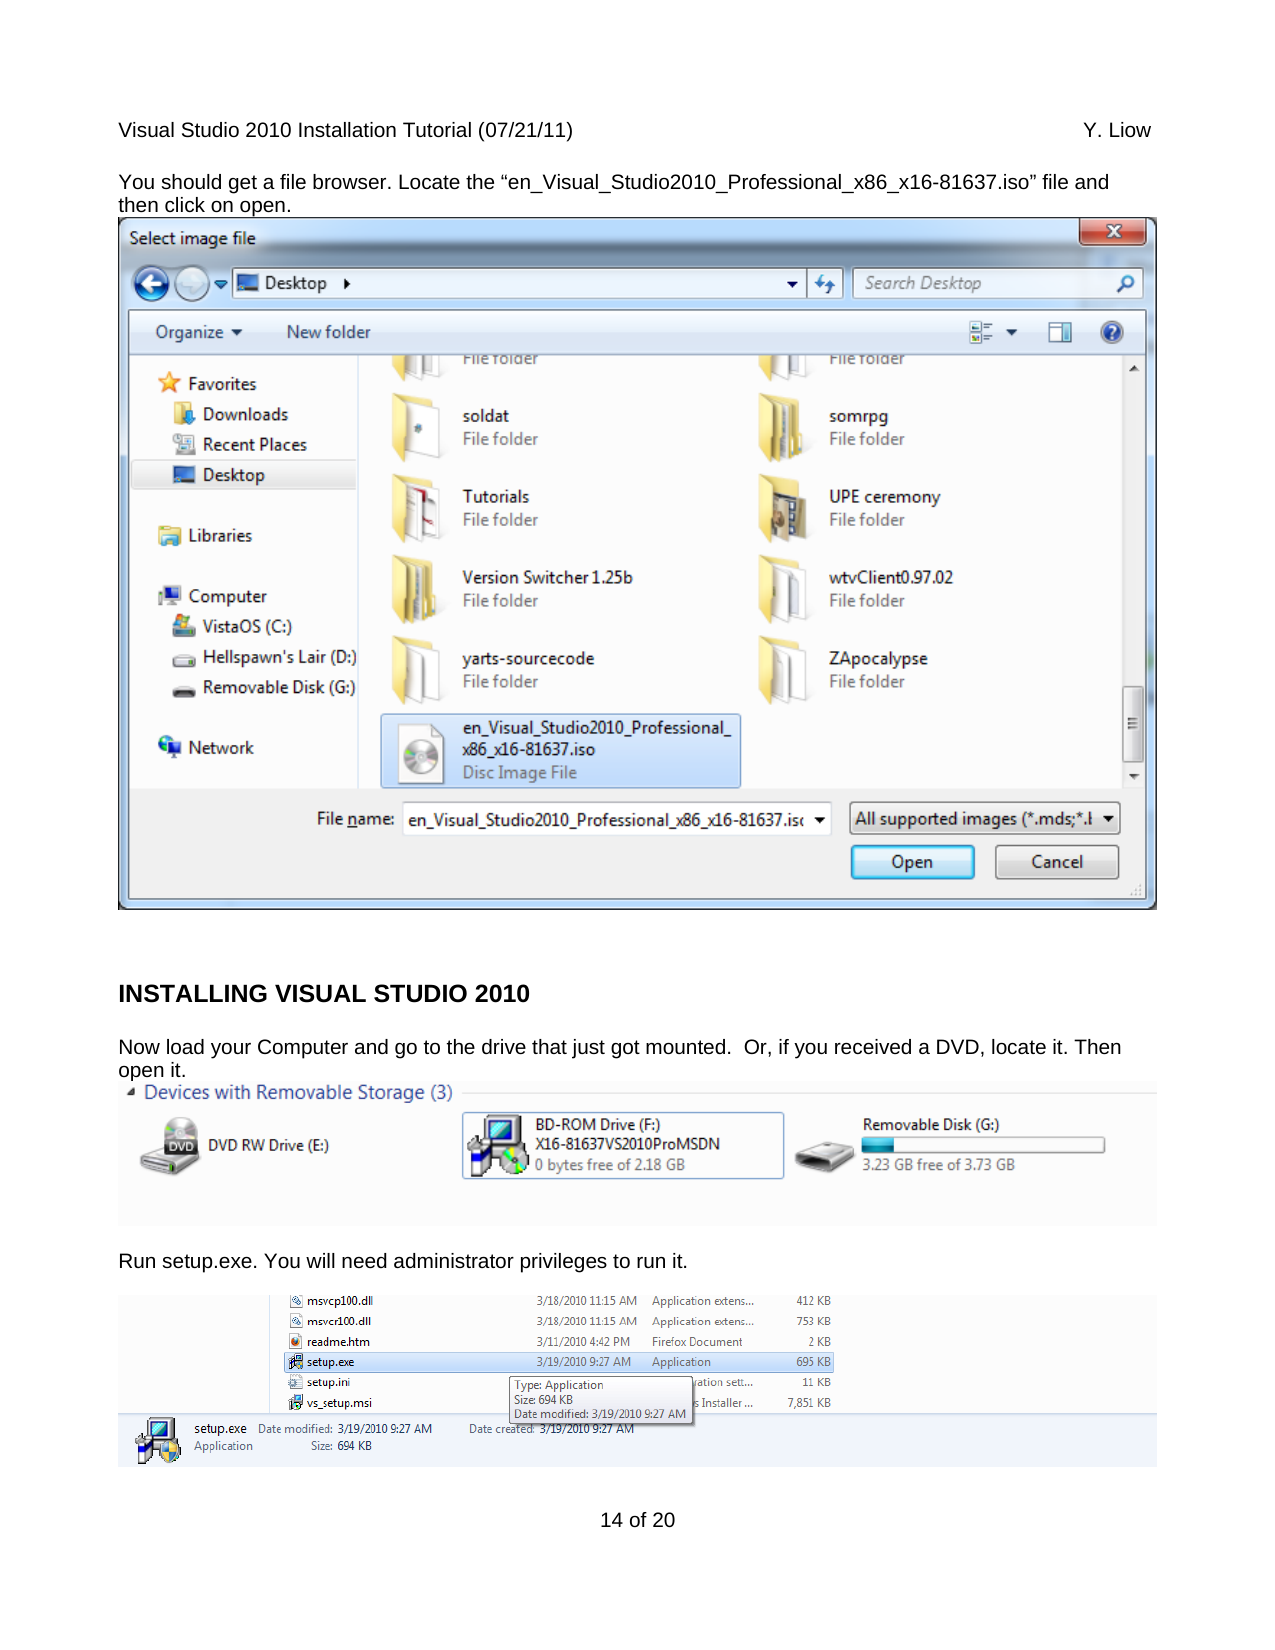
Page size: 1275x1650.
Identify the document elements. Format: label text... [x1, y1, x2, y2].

text Now load your Computer and go to the drive that just got mounted. Or, if you received a DVD, locate it. Then open it. [118, 1035, 1157, 1081]
picture [118, 1295, 1157, 1467]
text You should get a file browser. Locate the “en_Visual_Studio2010_Professional_x86_x16-81637.iso” file and then click on open. [118, 171, 1157, 217]
text Run setup.exe. You will need administrator privileges to run it. [118, 1249, 1157, 1272]
picture [118, 217, 1157, 910]
picture [118, 1081, 1157, 1226]
text INSTALLING VISUAL STUDIO 2010 [118, 979, 1157, 1007]
